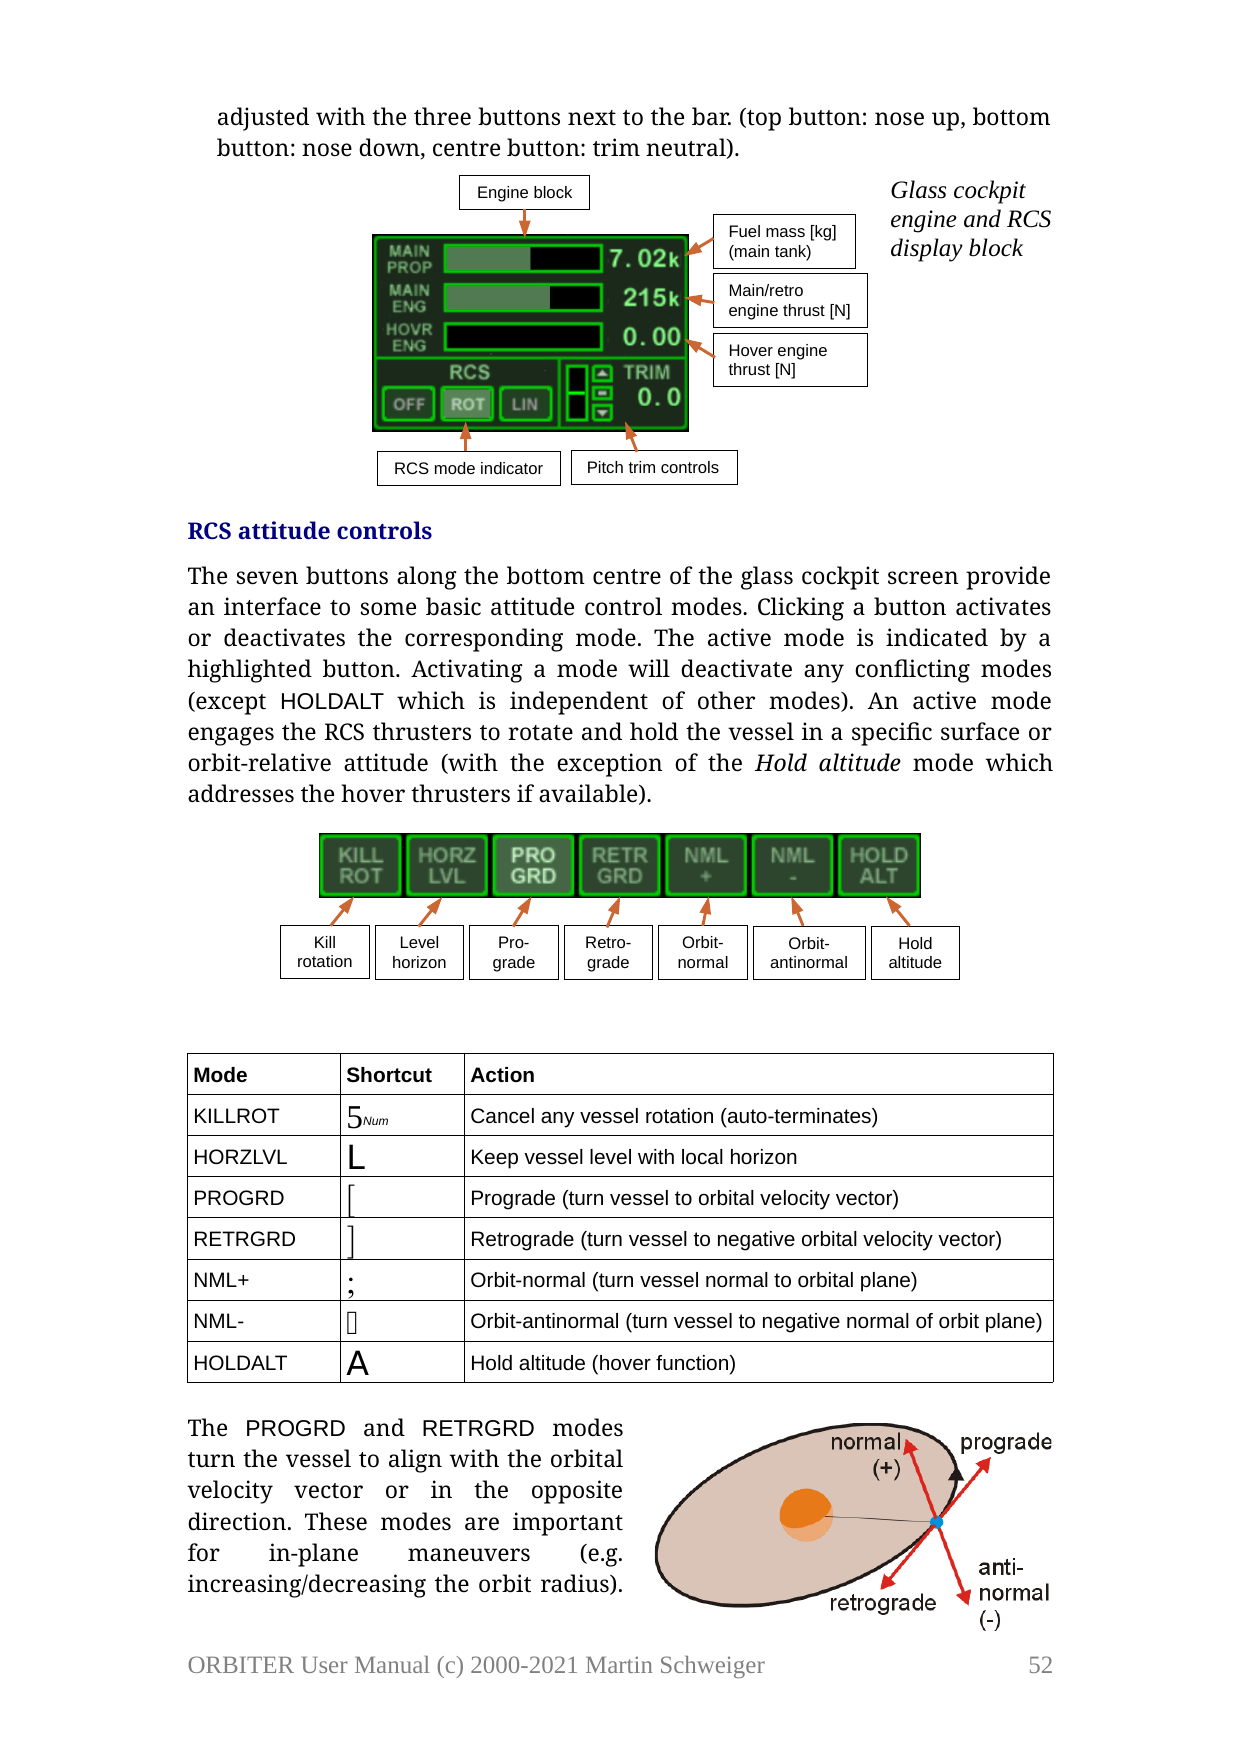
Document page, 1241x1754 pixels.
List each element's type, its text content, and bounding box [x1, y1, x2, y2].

picture [319, 833, 921, 898]
table_cell ] [341, 1218, 464, 1258]
table_cell L [341, 1136, 464, 1176]
table_cell [ [341, 1177, 464, 1217]
text The PROGRD and RETRGRD modes turn the vessel to align with the orbital velocity vector or in the opposite direction. These modes are important for in-plane maneuvers (e.g. increasing/decreasing the orbit radius). [187, 1411, 1053, 1632]
table_cell HOLDALT [188, 1342, 340, 1382]
table_cell HORZLVL [188, 1136, 340, 1176]
list adjusted with the three buttons next to the bar. (top button: nose up, bottom button: nose down, centre button: trim neutral). [187, 100, 1053, 163]
table_cell RETRGRD [188, 1218, 340, 1258]
table_cell ; [341, 1260, 464, 1299]
table_cell Orbit-antinormal (turn vessel to negative normal of orbit plane) [465, 1301, 1053, 1341]
table_cell Keep vessel level with local horizon [465, 1136, 1053, 1176]
table_cell Orbit-normal (turn vessel normal to orbital plane) [465, 1260, 1053, 1299]
table_cell Cancel any vessel rotation (auto-terminates) [465, 1095, 1053, 1135]
table_cell A [341, 1342, 464, 1382]
text The seven buttons along the bottom centre of the glass cockpit screen provide an interface to some basic attitude control modes. Clicking a button activates or deactivates the corresponding mode. The active mode is indicated by a highlighted button. Activating a mode will deactivate any conflicting modes (except HOLDALT which is independent of other modes). An active mode engages the RCS thrusters to rotate and hold the vessel in a specific surface or orbit-relative attitude (with the exception of the Hold altitude mode which addresses the hover thrusters if available). [187, 559, 1053, 809]
table_cell Hold altitude (hover function) [465, 1342, 1053, 1382]
table_cell PROGRD [188, 1177, 340, 1217]
picture [654, 1423, 1052, 1631]
table_header Action [465, 1054, 1053, 1094]
table_cell Prograde (turn vessel to orbital velocity vector) [465, 1177, 1053, 1217]
table_header Mode [188, 1054, 340, 1094]
subtitle RCS attitude controls [187, 185, 1053, 546]
table_header Shortcut [341, 1054, 464, 1094]
table_cell NML+ [188, 1260, 340, 1299]
picture [372, 234, 689, 432]
table_cell NML- [188, 1301, 340, 1341]
table_cell Num [341, 1095, 464, 1135]
table_cell Retrograde (turn vessel to negative orbital velocity vector) [465, 1218, 1053, 1258]
table_cell  [341, 1301, 464, 1341]
table_cell KILLROT [188, 1095, 340, 1135]
